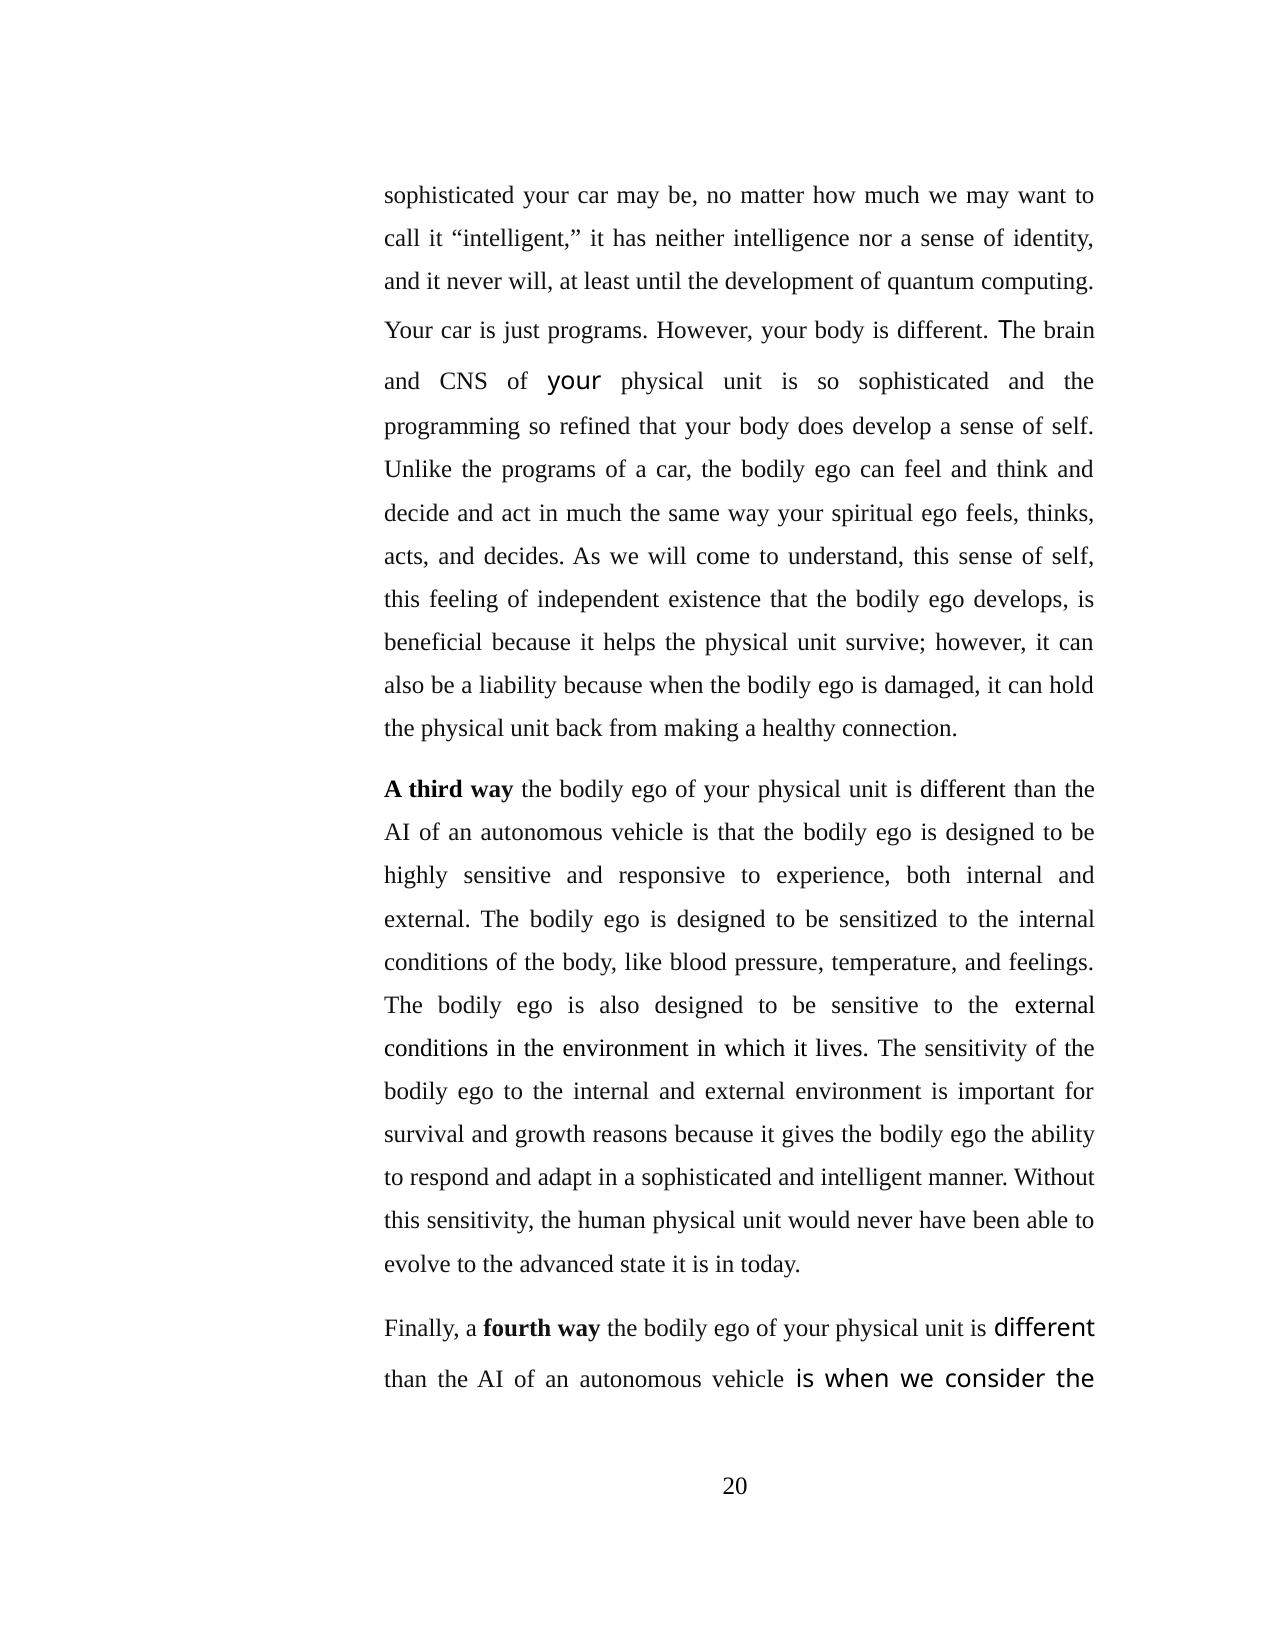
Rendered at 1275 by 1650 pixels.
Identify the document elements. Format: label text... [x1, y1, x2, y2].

text sophisticated your car may be, no matter how much we may want to call it “intelligent,” it has neither intelligence nor a sense of identity, and it never will, at least until the development of quantum computing. Your car is just programs. However, your body is different. The brain and CNS of your physical unit is so sophisticated and the programming so refined that your body does develop a sense of self. Unlike the programs of a car, the bodily ego can feel and think and decide and act in much the same way your spiritual ego feels, thinks, acts, and decides. As we will come to understand, this sense of self, this feeling of independent existence that the bodily ego develops, is beneficial because it helps the physical unit survive; however, it can also be a liability because when the bodily ego is damaged, it can hold the physical unit back from making a healthy connection. [384, 180, 1095, 742]
text Finally, a fourth way the bodily ego of your physical unit is different than the AI of an autonomous vehicle is when we consider the [384, 1310, 1095, 1395]
text A third way the bodily ego of your physical unit is different than the AI of an autonomous vehicle is that the bodily ego is designed to be highly sensitive and responsive to experience, both internal and external. The bodily ego is designed to be sensitized to the internal conditions of the body, like blood pressure, temperature, and feelings. The bodily ego is also designed to be sensitive to the external conditions in the environment in which it lives. The sensitivity of the bodily ego to the internal and external environment is important for survival and growth reasons because it gives the bodily ego the ability to respond and adapt in a sophisticated and intelligent manner. Without this sensitivity, the human physical unit would never have been able to evolve to the advanced state it is in today. [384, 774, 1095, 1277]
